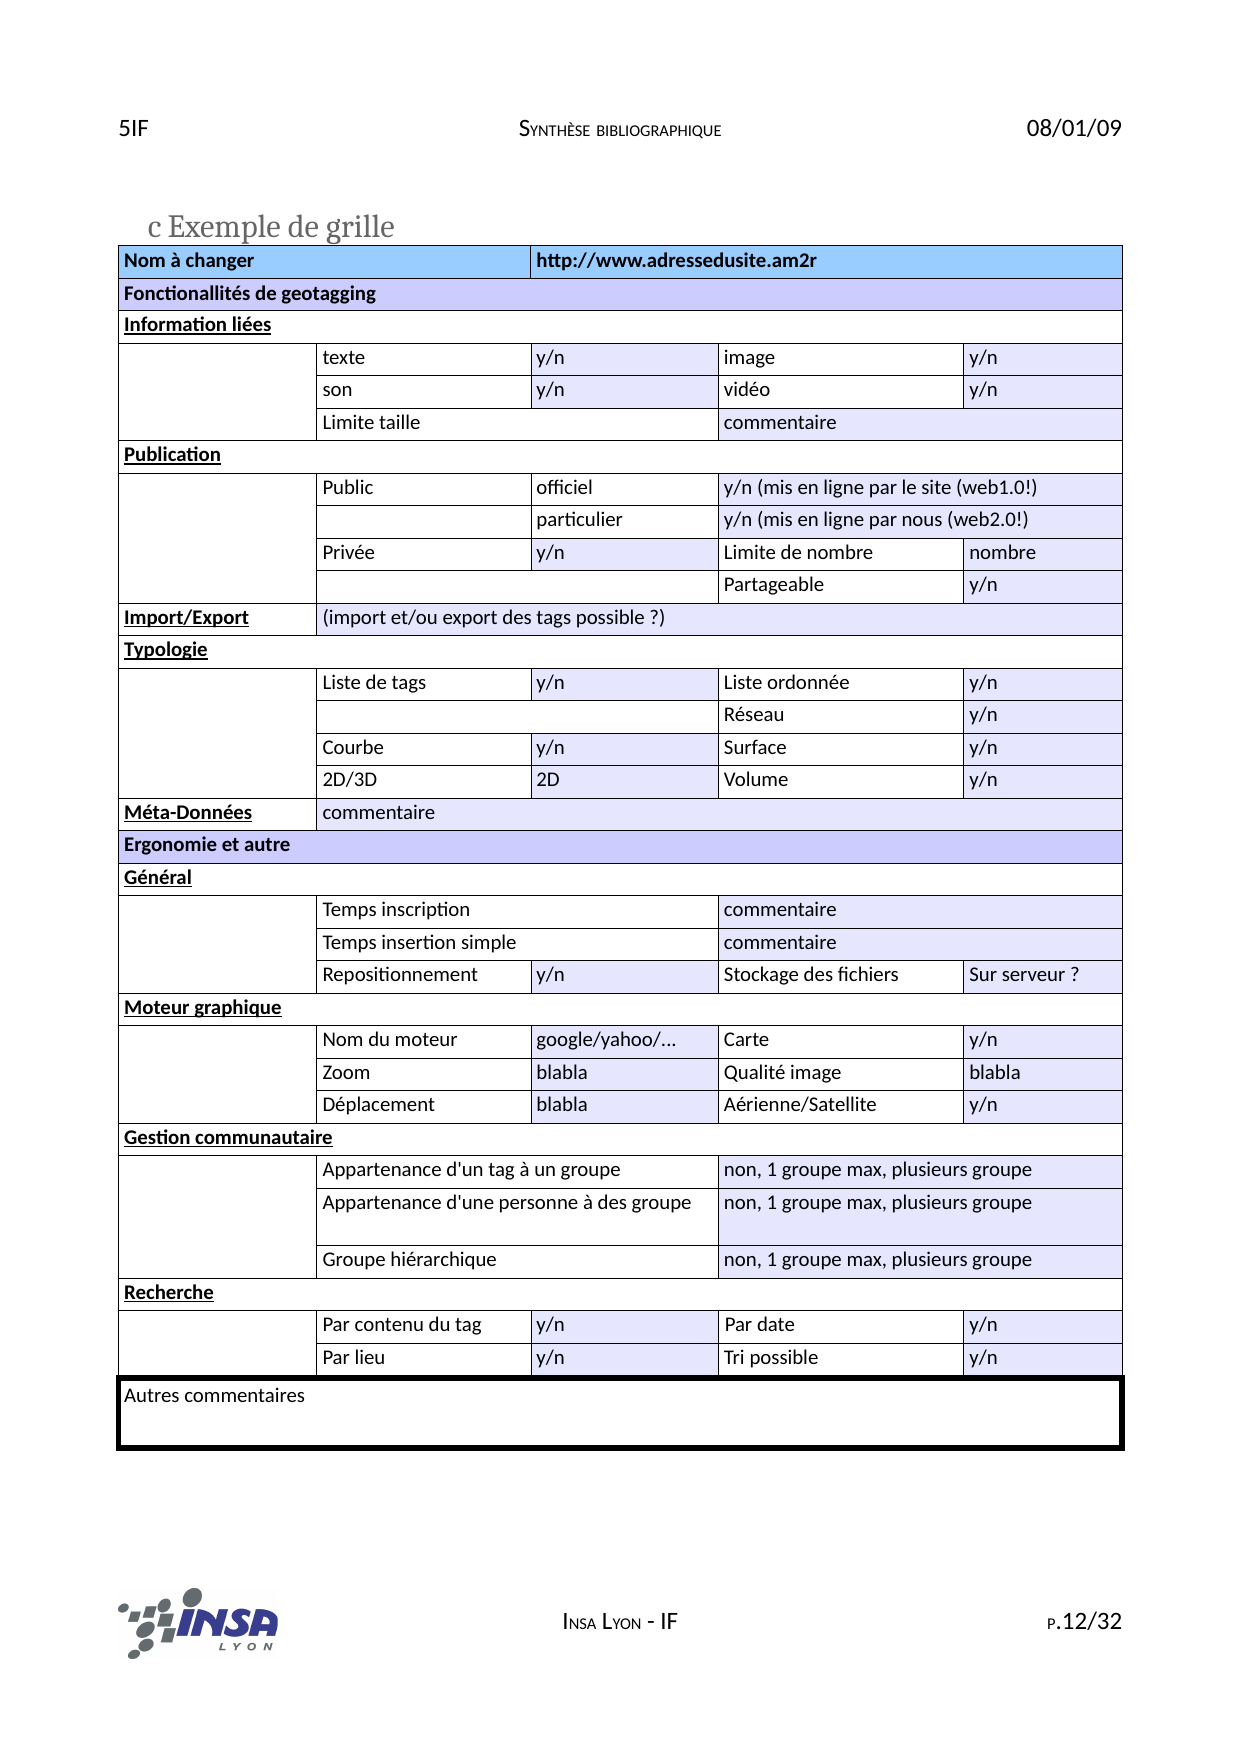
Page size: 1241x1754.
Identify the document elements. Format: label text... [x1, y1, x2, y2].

table_cell y/n [964, 571, 1122, 603]
table_cell commentaire [719, 929, 1122, 960]
table_cell commentaire [719, 896, 1122, 928]
table_cell [119, 896, 316, 993]
table_cell Typologie [119, 636, 1122, 668]
table_cell 2D [532, 766, 718, 798]
table_cell y/n [532, 1311, 718, 1343]
table_cell Stockage des fichiers [719, 961, 963, 993]
table_cell [119, 1026, 316, 1123]
table_cell 2D/3D [317, 766, 531, 798]
table_cell Réseau [719, 701, 963, 733]
table_cell nombre [964, 539, 1122, 570]
table_cell Qualité image [719, 1059, 963, 1090]
table_cell Temps insertion simple [317, 929, 718, 960]
table_cell (import et/ou export des tags possible ?) [317, 604, 1122, 635]
table_cell Déplacement [317, 1091, 531, 1123]
table_cell Appartenance d'une personne à des groupe [317, 1189, 718, 1245]
table_cell officiel [532, 474, 718, 505]
table_cell Par contenu du tag [317, 1311, 531, 1343]
table_cell y/n [532, 1344, 718, 1375]
table_cell y/n [964, 1344, 1122, 1375]
table_cell commentaire [317, 799, 1122, 830]
table_cell y/n [532, 344, 718, 375]
table_cell Import/Export [119, 604, 316, 635]
table_cell Limite de nombre [719, 539, 963, 570]
table_cell non, 1 groupe max, plusieurs groupe [719, 1246, 1122, 1278]
table_cell [119, 669, 316, 798]
table_cell Méta-Données [119, 799, 316, 830]
table_cell Surface [719, 734, 963, 765]
table_cell Aérienne/Satellite [719, 1091, 963, 1123]
table_cell y/n [964, 344, 1122, 375]
table_cell Fonctionallités de geotagging [119, 279, 1122, 310]
table_cell Temps inscription [317, 896, 718, 928]
table_cell y/n [532, 669, 718, 700]
table_cell Carte [719, 1026, 963, 1058]
table_cell y/n [964, 669, 1122, 700]
table_cell [119, 474, 316, 603]
table_cell [317, 506, 531, 538]
table_cell y/n [964, 376, 1122, 408]
table_cell y/n [532, 734, 718, 765]
table_cell Liste ordonnée [719, 669, 963, 700]
table_cell Zoom [317, 1059, 531, 1090]
picture [118, 1588, 278, 1659]
table_cell image [719, 344, 963, 375]
table_cell y/n [532, 376, 718, 408]
table_cell Gestion communautaire [119, 1124, 1122, 1155]
table_cell blabla [532, 1059, 718, 1090]
table_cell non, 1 groupe max, plusieurs groupe [719, 1156, 1122, 1188]
table_cell Limite taille [317, 409, 718, 440]
table_cell google/yahoo/... [532, 1026, 718, 1058]
table_cell blabla [532, 1091, 718, 1123]
table_cell Public [317, 474, 531, 505]
table_cell Ergonomie et autre [119, 831, 1122, 863]
table_cell Courbe [317, 734, 531, 765]
table_cell Général [119, 864, 1122, 895]
table_cell y/n [964, 1311, 1122, 1343]
table_cell y/n [964, 701, 1122, 733]
subtitle Exemple de grille [118, 208, 1122, 245]
table_cell [317, 701, 718, 733]
table_cell Volume [719, 766, 963, 798]
table_cell y/n [964, 766, 1122, 798]
table_cell commentaire [719, 409, 1122, 440]
table_cell blabla [964, 1059, 1122, 1090]
table_cell vidéo [719, 376, 963, 408]
table_cell [119, 1156, 316, 1278]
table_cell Publication [119, 441, 1122, 473]
table_cell Par lieu [317, 1344, 531, 1375]
table_cell y/n [532, 539, 718, 570]
table_cell Par date [719, 1311, 963, 1343]
table_cell y/n [532, 961, 718, 993]
table_cell Autres commentaires [121, 1381, 1119, 1445]
table_cell y/n [964, 734, 1122, 765]
table_cell y/n [964, 1091, 1122, 1123]
table_cell [119, 1311, 316, 1375]
table_cell Groupe hiérarchique [317, 1246, 718, 1278]
table_cell non, 1 groupe max, plusieurs groupe [719, 1189, 1122, 1245]
table_header http://www.adressedusite.am2r [531, 246, 1122, 278]
table_cell son [317, 376, 531, 408]
table_cell [317, 571, 718, 603]
table_cell Nom du moteur [317, 1026, 531, 1058]
table_cell Tri possible [719, 1344, 963, 1375]
table_cell Recherche [119, 1279, 1122, 1310]
table_cell Moteur graphique [119, 994, 1122, 1025]
table_cell Privée [317, 539, 531, 570]
table_cell y/n (mis en ligne par le site (web1.0!) [719, 474, 1122, 505]
table_cell y/n (mis en ligne par nous (web2.0!) [719, 506, 1122, 538]
table_cell Partageable [719, 571, 963, 603]
table_cell Repositionnement [317, 961, 531, 993]
table_cell [119, 344, 316, 440]
table_cell y/n [964, 1026, 1122, 1058]
table_cell Liste de tags [317, 669, 531, 700]
table_cell Information liées [119, 311, 1122, 343]
table_cell texte [317, 344, 531, 375]
table_cell particulier [532, 506, 718, 538]
table_header Nom à changer [119, 246, 530, 278]
table_cell Sur serveur ? [964, 961, 1122, 993]
table_cell Appartenance d'un tag à un groupe [317, 1156, 718, 1188]
